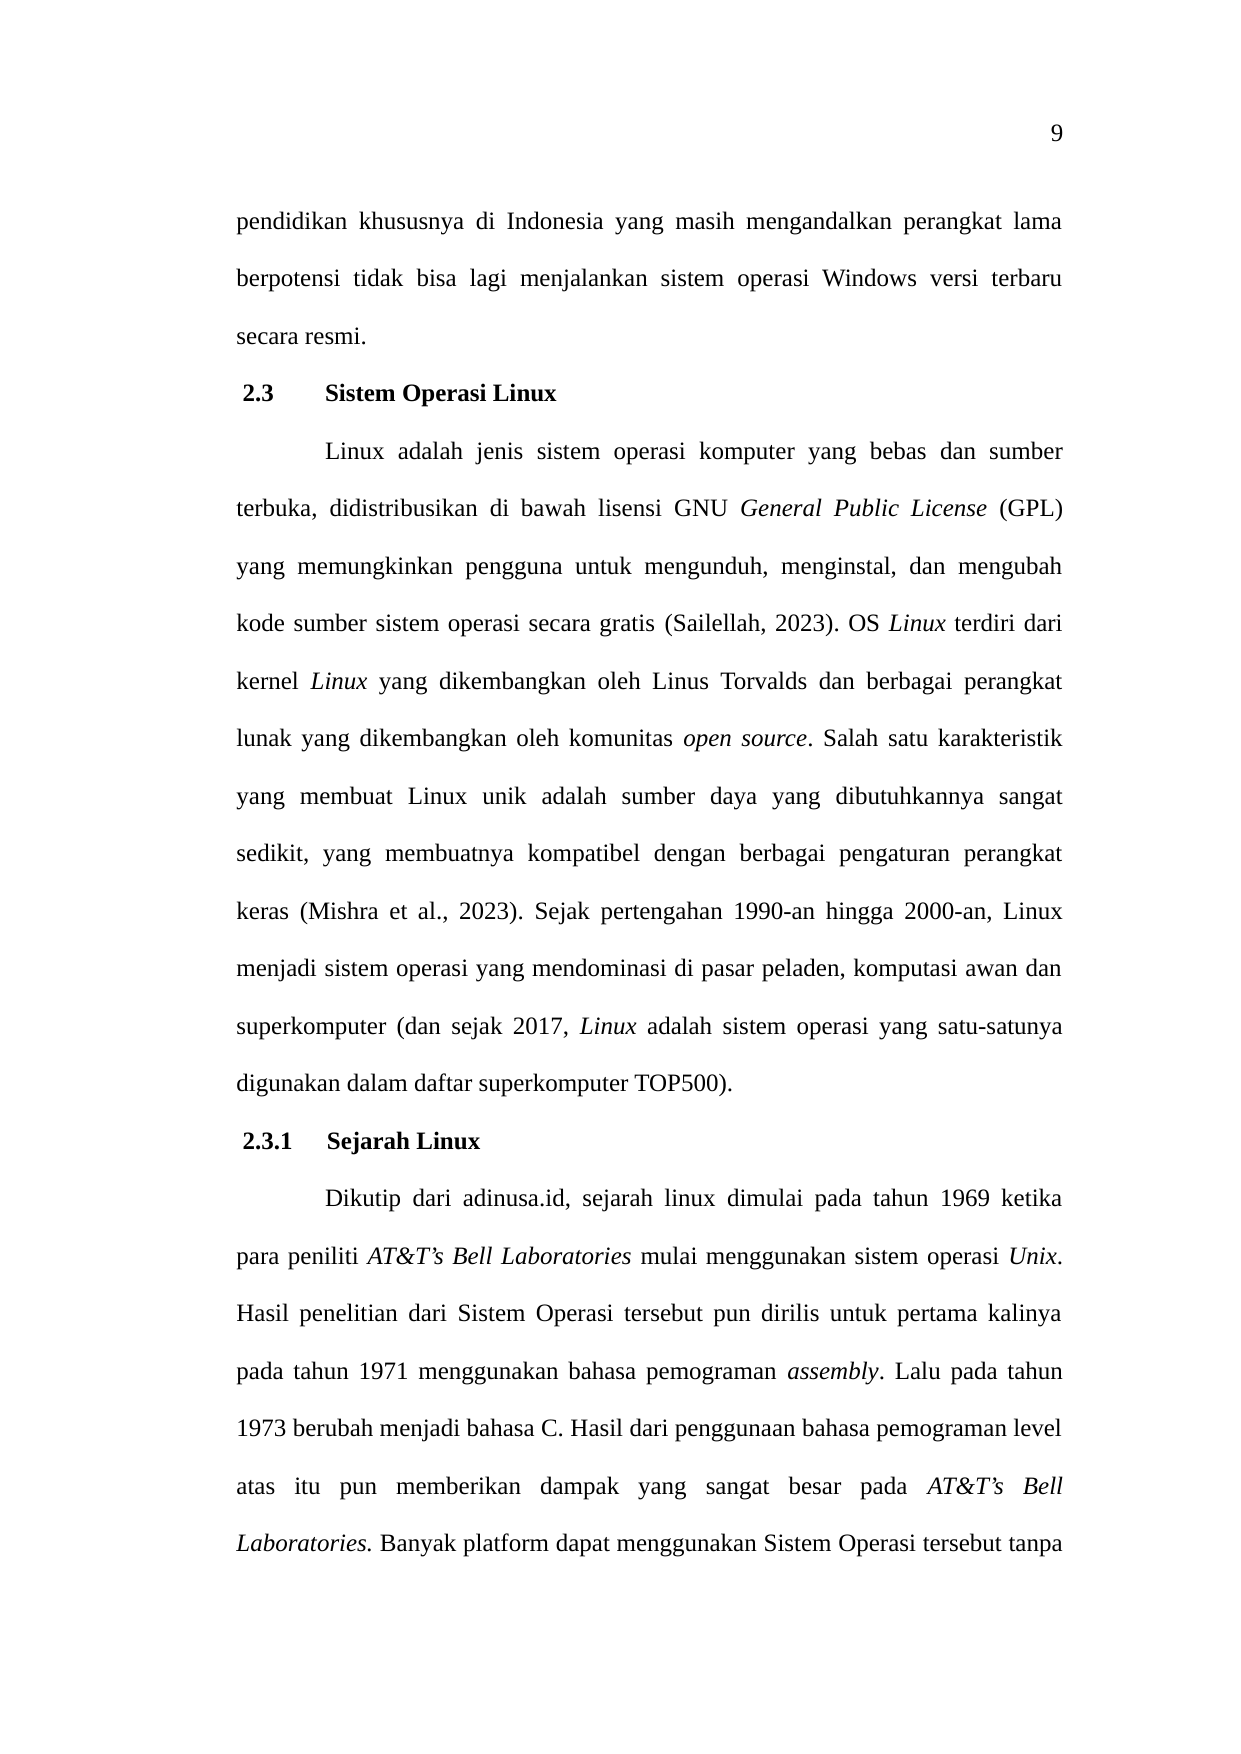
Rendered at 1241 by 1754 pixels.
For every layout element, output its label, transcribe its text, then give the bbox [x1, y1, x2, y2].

text Linux adalah jenis sistem operasi komputer yang bebas dan sumber terbuka, didistribusikan di bawah lisensi GNU General Public License (GPL) yang memungkinkan pengguna untuk mengunduh, menginstal, dan mengubah kode sumber sistem operasi secara gratis (Sailellah, 2023)⁠. OS Linux terdiri dari kernel Linux yang dikembangkan oleh Linus Torvalds dan berbagai perangkat lunak yang dikembangkan oleh komunitas open source. Salah satu karakteristik yang membuat Linux unik adalah sumber daya yang dibutuhkannya sangat sedikit, yang membuatnya kompatibel dengan berbagai pengaturan perangkat keras (Mishra et al., 2023)⁠. Sejak pertengahan 1990-an hingga 2000-an, Linux menjadi sistem operasi yang mendominasi di pasar peladen, komputasi awan dan superkomputer (dan sejak 2017, Linux adalah sistem operasi yang satu-satunya digunakan dalam daftar superkomputer TOP500). [236, 436, 1063, 1097]
text Dikutip dari adinusa.id, sejarah linux dimulai pada tahun 1969 ketika para peniliti AT&T’s Bell Laboratories mulai menggunakan sistem operasi Unix. Hasil penelitian dari Sistem Operasi tersebut pun dirilis untuk pertama kalinya pada tahun 1971 menggunakan bahasa pemograman assembly. Lalu pada tahun 1973 berubah menjadi bahasa C. Hasil dari penggunaan bahasa pemograman level atas itu pun memberikan dampak yang sangat besar pada AT&T’s Bell Laboratories. Banyak platform dapat menggunakan Sistem Operasi tersebut tanpa [236, 1183, 1063, 1557]
subtitle Sistem Operasi Linux [236, 378, 1063, 407]
subtitle Sejarah Linux [236, 1126, 1063, 1155]
text pendidikan khususnya di Indonesia yang masih mengandalkan perangkat lama berpotensi tidak bisa lagi menjalankan sistem operasi Windows versi terbaru secara resmi. [236, 206, 1063, 350]
